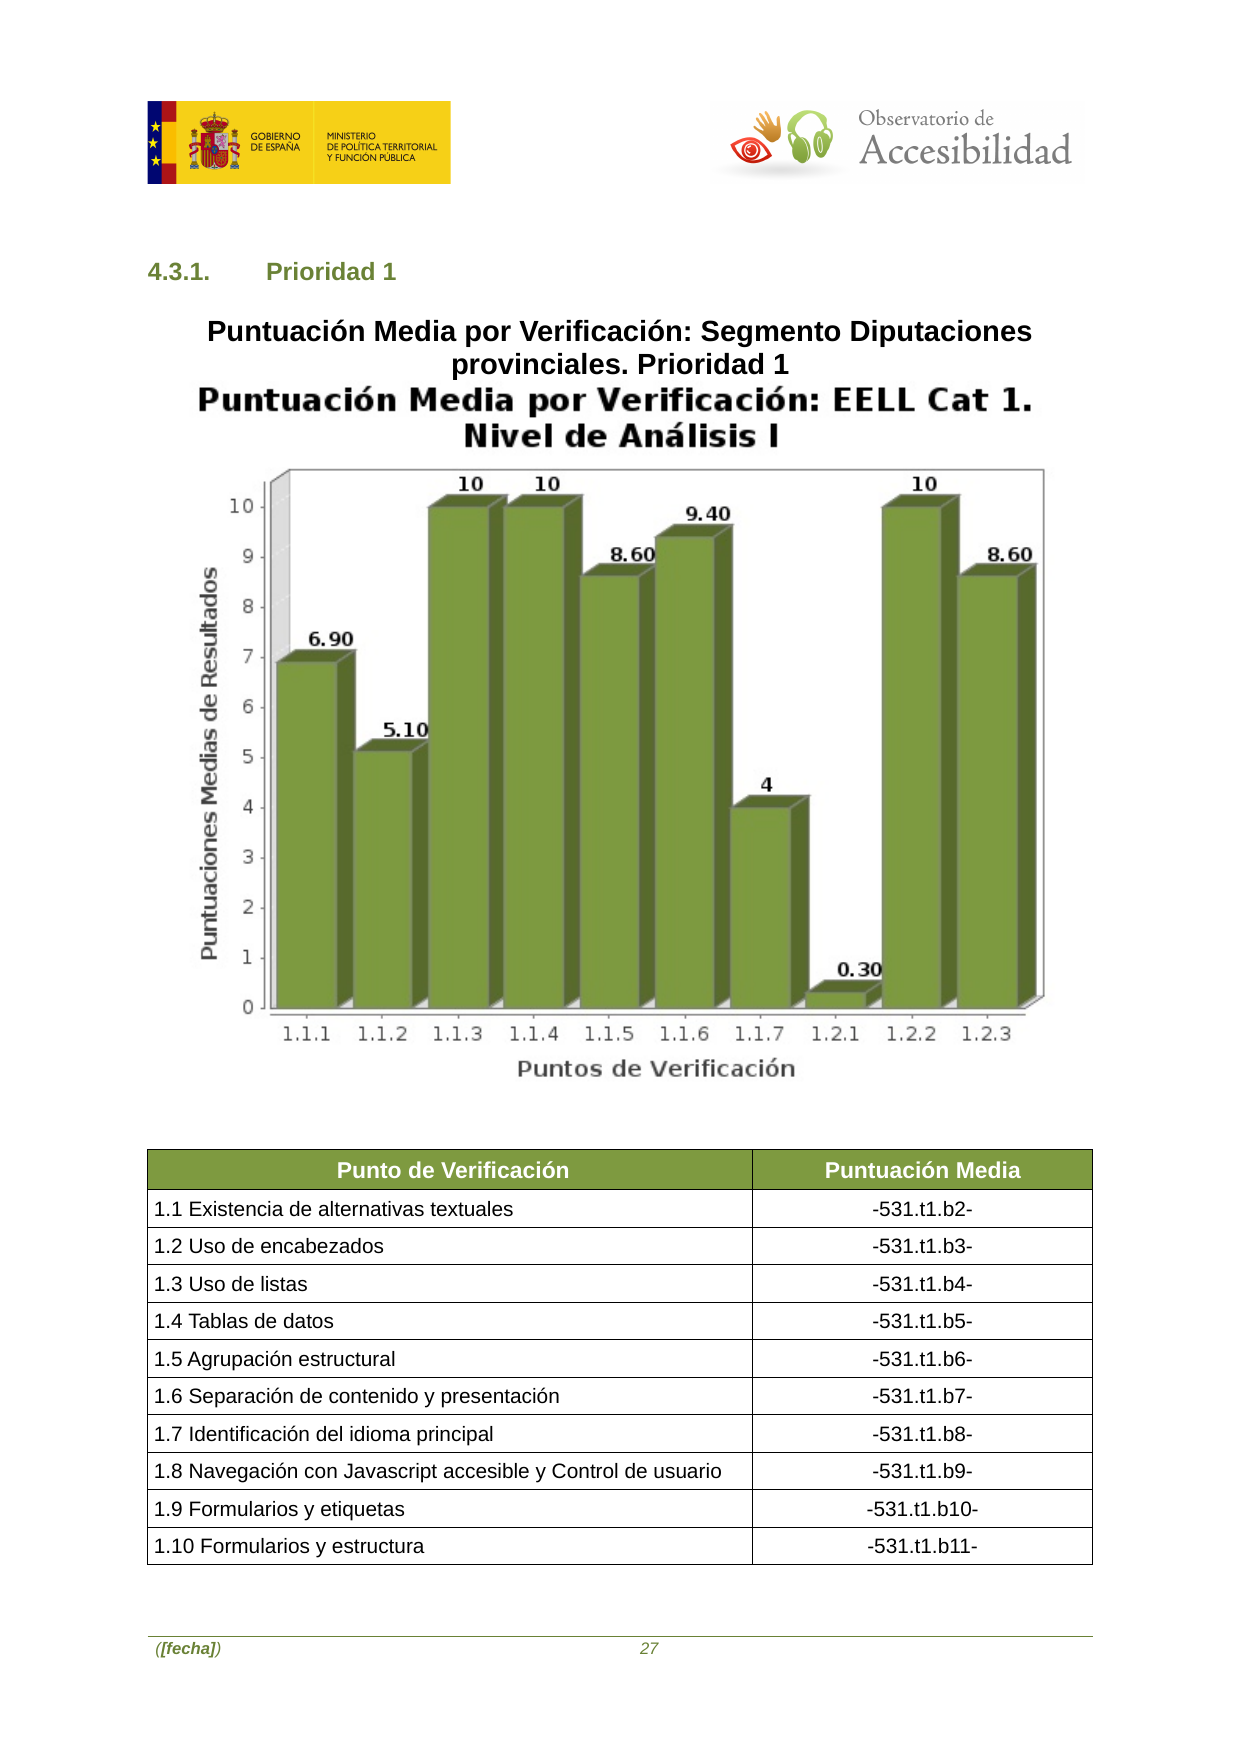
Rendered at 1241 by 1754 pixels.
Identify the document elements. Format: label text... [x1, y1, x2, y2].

picture [178, 380, 1062, 1091]
table_cell 1.10 Formularios y estructura [148, 1528, 752, 1564]
table_header Punto de Verificación [148, 1150, 752, 1189]
table_cell -531.t1.b10- [753, 1490, 1092, 1527]
table_cell 1.2 Uso de encabezados [148, 1228, 752, 1264]
table_cell -531.t1.b9- [753, 1453, 1092, 1489]
table_cell 1.5 Agrupación estructural [148, 1340, 752, 1377]
table_cell 1.7 Identificación del idioma principal [148, 1415, 752, 1452]
table_cell 1.4 Tablas de datos [148, 1303, 752, 1339]
table_cell -531.t1.b3- [753, 1228, 1092, 1264]
text Puntuación Media por Verificación: Segmento Diputaciones provinciales. Prioridad 1 [148, 314, 1092, 381]
table_cell 1.6 Separación de contenido y presentación [148, 1378, 752, 1414]
table_cell -531.t1.b6- [753, 1340, 1092, 1377]
table_cell -531.t1.b8- [753, 1415, 1092, 1452]
table_cell -531.t1.b4- [753, 1265, 1092, 1302]
picture [147, 101, 451, 184]
table_cell -531.t1.b5- [753, 1303, 1092, 1339]
table_cell -531.t1.b7- [753, 1378, 1092, 1414]
picture [710, 101, 1086, 184]
table_cell 1.9 Formularios y etiquetas [148, 1490, 752, 1527]
table_header Puntuación Media [753, 1150, 1092, 1189]
table_cell -531.t1.b2- [753, 1190, 1092, 1227]
table_cell 1.8 Navegación con Javascript accesible y Control de usuario [148, 1453, 752, 1489]
subtitle Prioridad 1 [148, 257, 1092, 286]
table_cell -531.t1.b11- [753, 1528, 1092, 1564]
table_cell 1.3 Uso de listas [148, 1265, 752, 1302]
table_cell 1.1 Existencia de alternativas textuales [148, 1190, 752, 1227]
